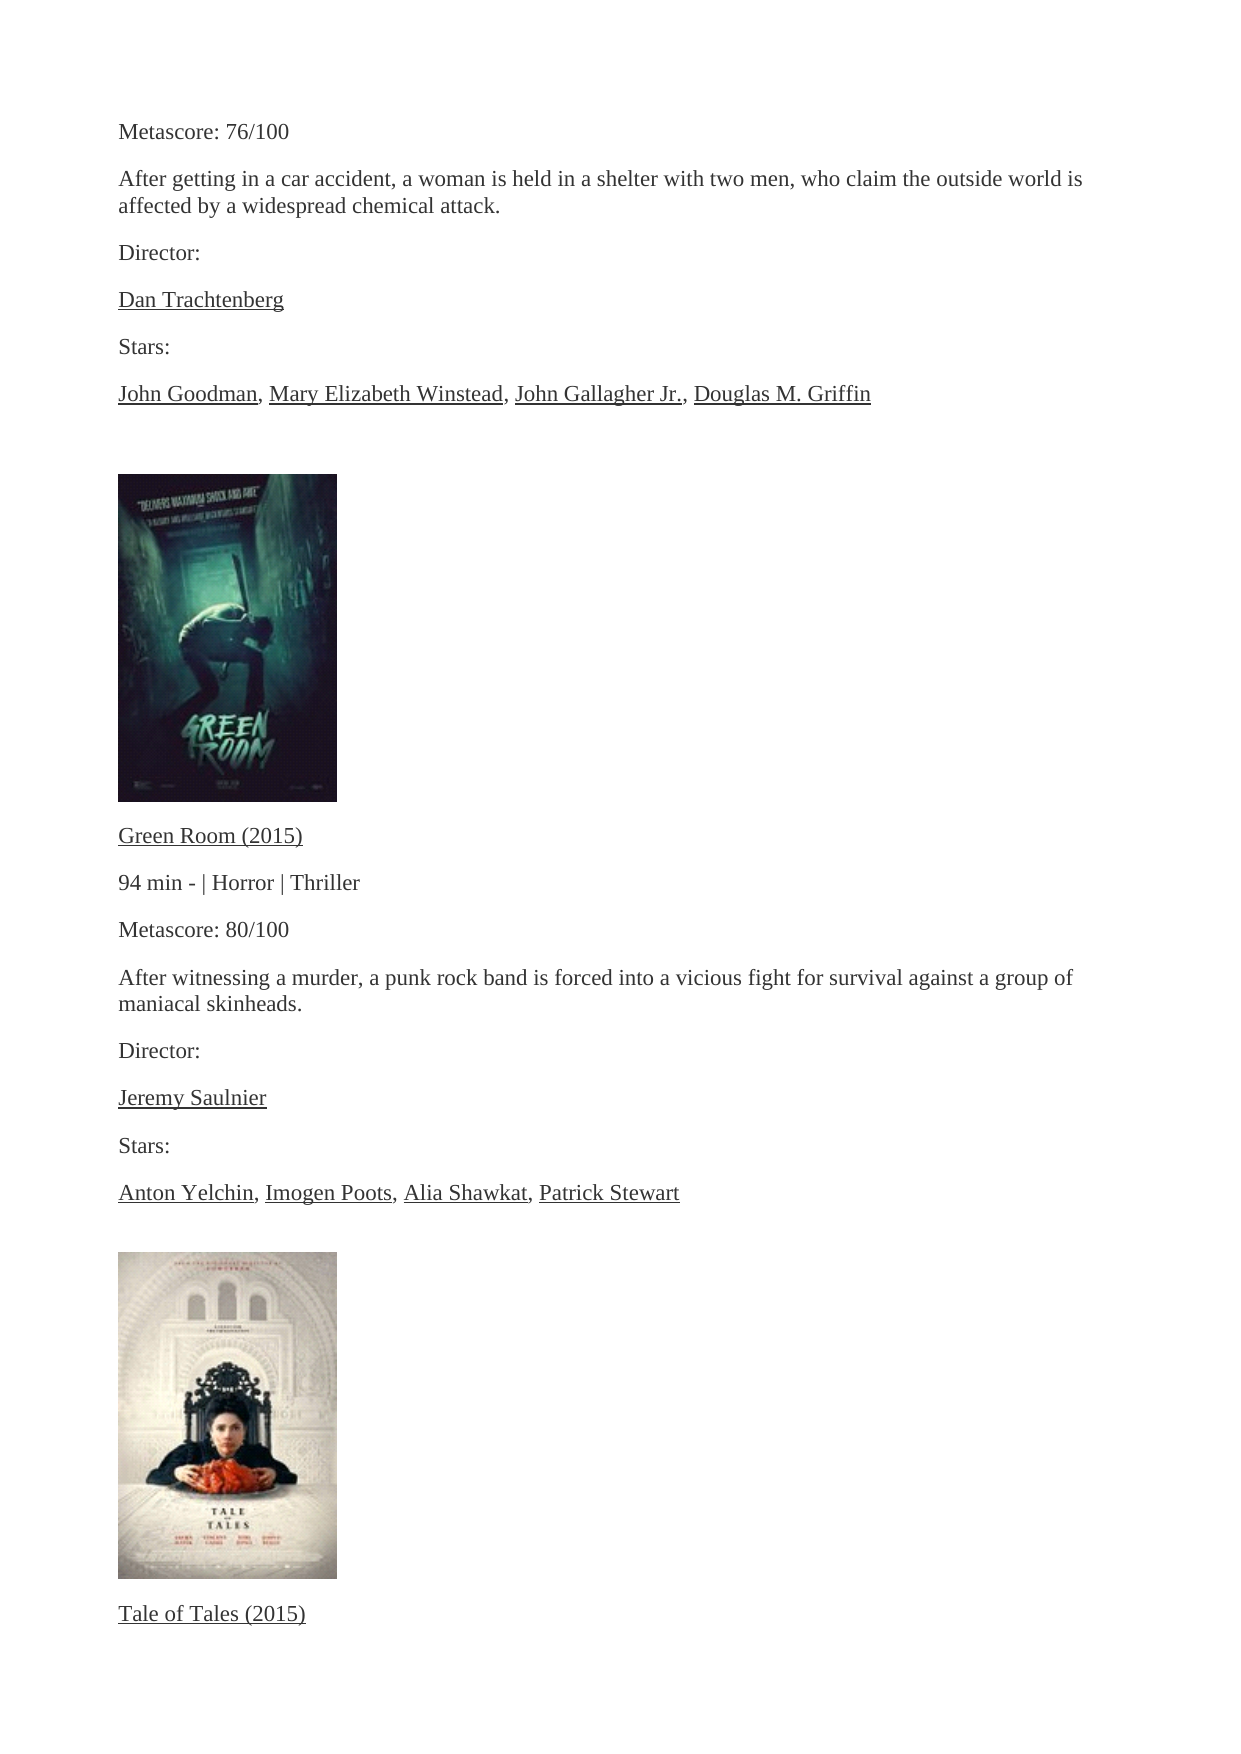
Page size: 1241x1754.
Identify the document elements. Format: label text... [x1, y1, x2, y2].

text Dan Trachtenberg [118, 286, 1122, 312]
text Tale of Tales (2015) [118, 1600, 1122, 1626]
text Jeremy Saulnier [118, 1084, 1122, 1111]
text 94 min - | Horror | Thriller [118, 869, 1122, 896]
text Director: [118, 239, 1122, 265]
text Green Room (2015) [118, 822, 1122, 848]
text Stars: [118, 1132, 1122, 1158]
text John Goodman, Mary Elizabeth Winstead, John Gallagher Jr., Douglas M. Griffin [118, 380, 1122, 407]
text Anton Yelchin, Imogen Poots, Alia Shawkat, Patrick Stewart [118, 1179, 1122, 1205]
text After getting in a car accident, a woman is held in a shelter with two men, who claim the outside world is affected by a widespread chemical attack. [118, 165, 1122, 218]
text Metascore: 80/100 [118, 917, 1122, 943]
text Director: [118, 1037, 1122, 1064]
text Metascore: 76/100 [118, 118, 1122, 144]
text After witnessing a murder, a punk rock band is forced into a vicious fight for survival against a group of maniacal skinheads. [118, 964, 1122, 1016]
text Stars: [118, 333, 1122, 359]
